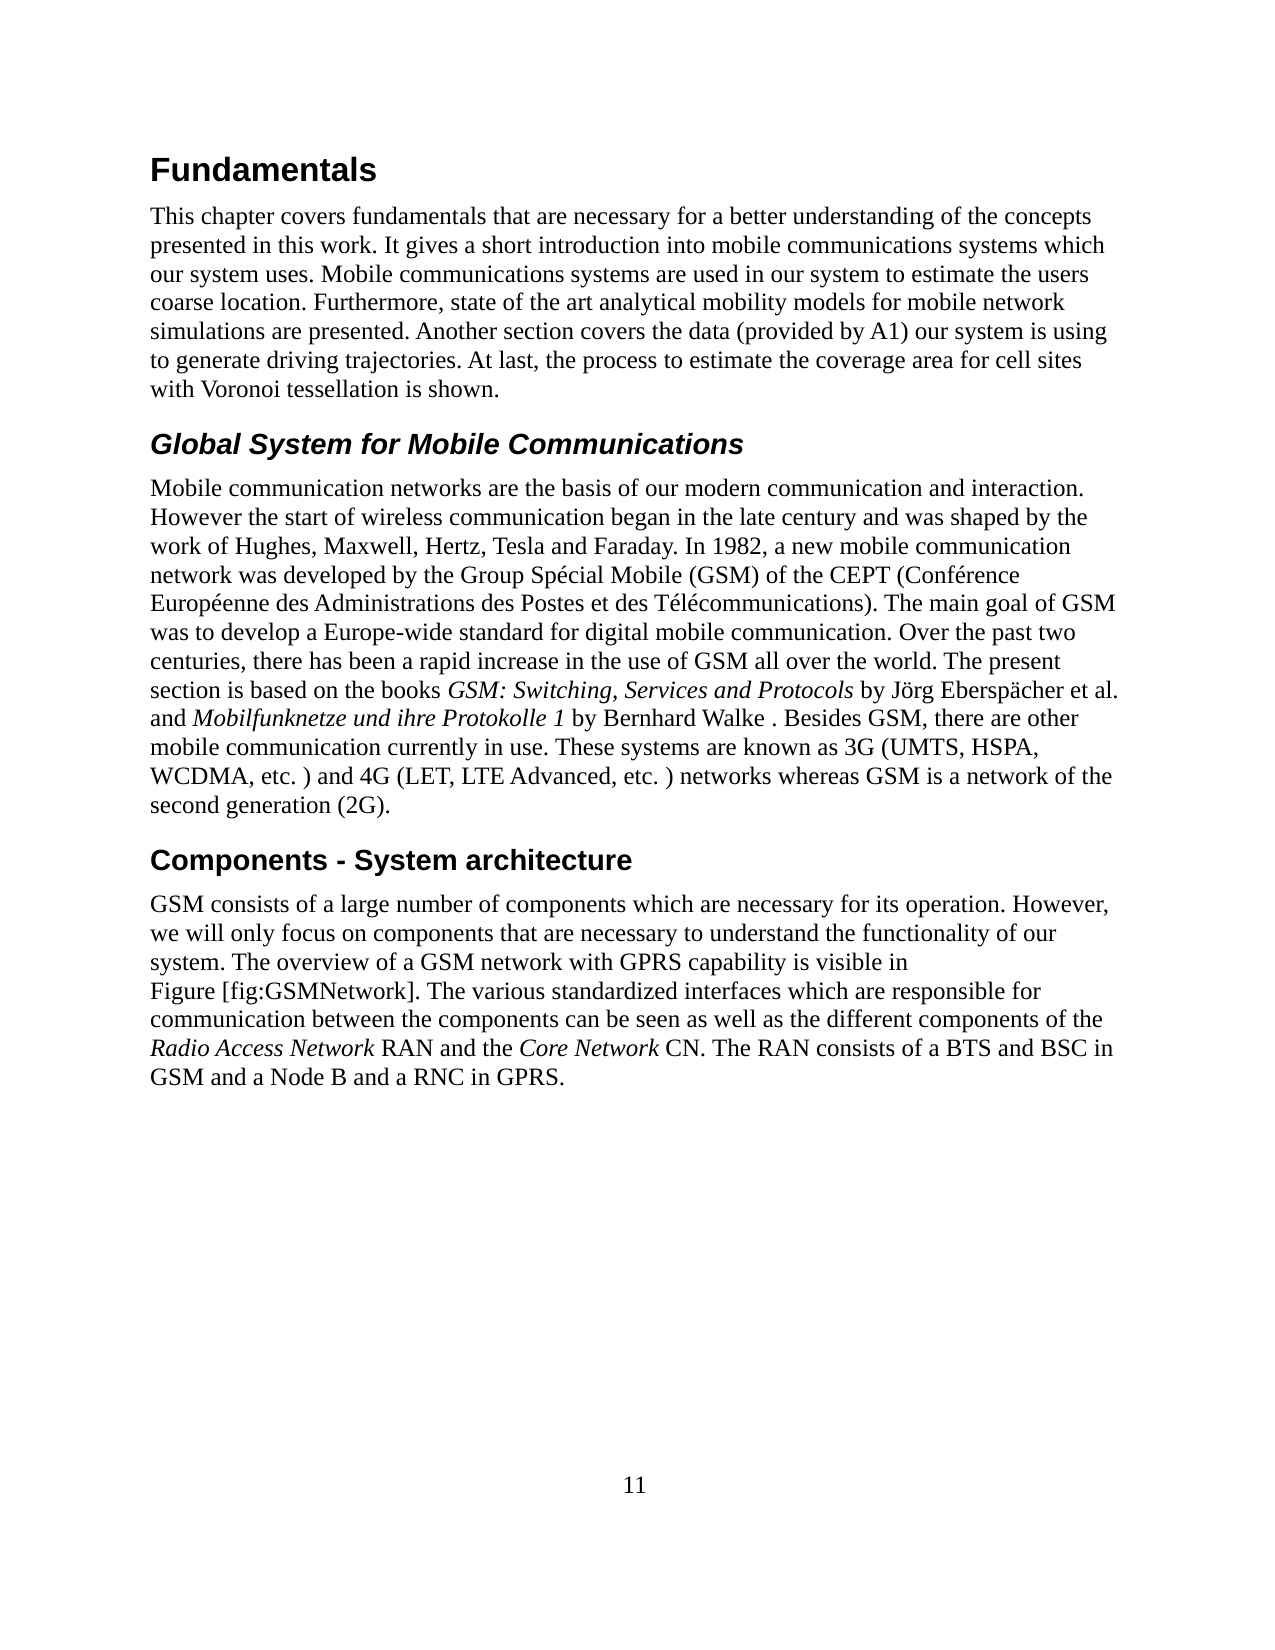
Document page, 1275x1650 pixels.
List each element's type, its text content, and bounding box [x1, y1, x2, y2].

subtitle Components - System architecture [150, 843, 1125, 877]
text Mobile communication networks are the basis of our modern communication and interaction. However the start of wireless communication began in the late century and was shaped by the work of Hughes, Maxwell, Hertz, Tesla and Faraday. In 1982, a new mobile communication network was developed by the Group Spécial Mobile (GSM) of the CEPT (Conférence Européenne des Administrations des Postes et des Télécommunications). The main goal of GSM was to develop a Europe-wide standard for digital mobile communication. Over the past two centuries, there has been a rapid increase in the use of GSM all over the world. The present section is based on the books GSM: Switching, Services and Protocols by Jörg Eberspächer et al. and Mobilfunknetze und ihre Protokolle 1 by Bernhard Walke . Besides GSM, there are other mobile communication currently in use. These systems are known as 3G (UMTS, HSPA, WCDMA, etc. ) and 4G (LET, LTE Advanced, etc. ) networks whereas GSM is a network of the second generation (2G). [150, 473, 1125, 818]
text This chapter covers fundamentals that are necessary for a better understanding of the concepts presented in this work. It gives a short introduction into mobile communications systems which our system uses. Mobile communications systems are used in our system to estimate the users coarse location. Furthermore, state of the art analytical mobility models for mobile network simulations are presented. Another section covers the data (provided by A1) our system is using to generate driving trajectories. At last, the process to estimate the coverage area for cell sites with Voronoi tessellation is shown. [150, 201, 1125, 402]
subtitle Global System for Mobile Communications [150, 427, 1125, 461]
text GSM consists of a large number of components which are necessary for its operation. However, we will only focus on components that are necessary to understand the functionality of our system. The overview of a GSM network with GPRS capability is visible in Figure [fig:GSMNetwork]. The various standardized interfaces which are responsible for communication between the components can be seen as well as the different components of the Radio Access Network RAN and the Core Network CN. The RAN consists of a BTS and BSC in GSM and a Node B and a RNC in GPRS. [150, 889, 1125, 1091]
subtitle Fundamentals [150, 150, 1125, 189]
